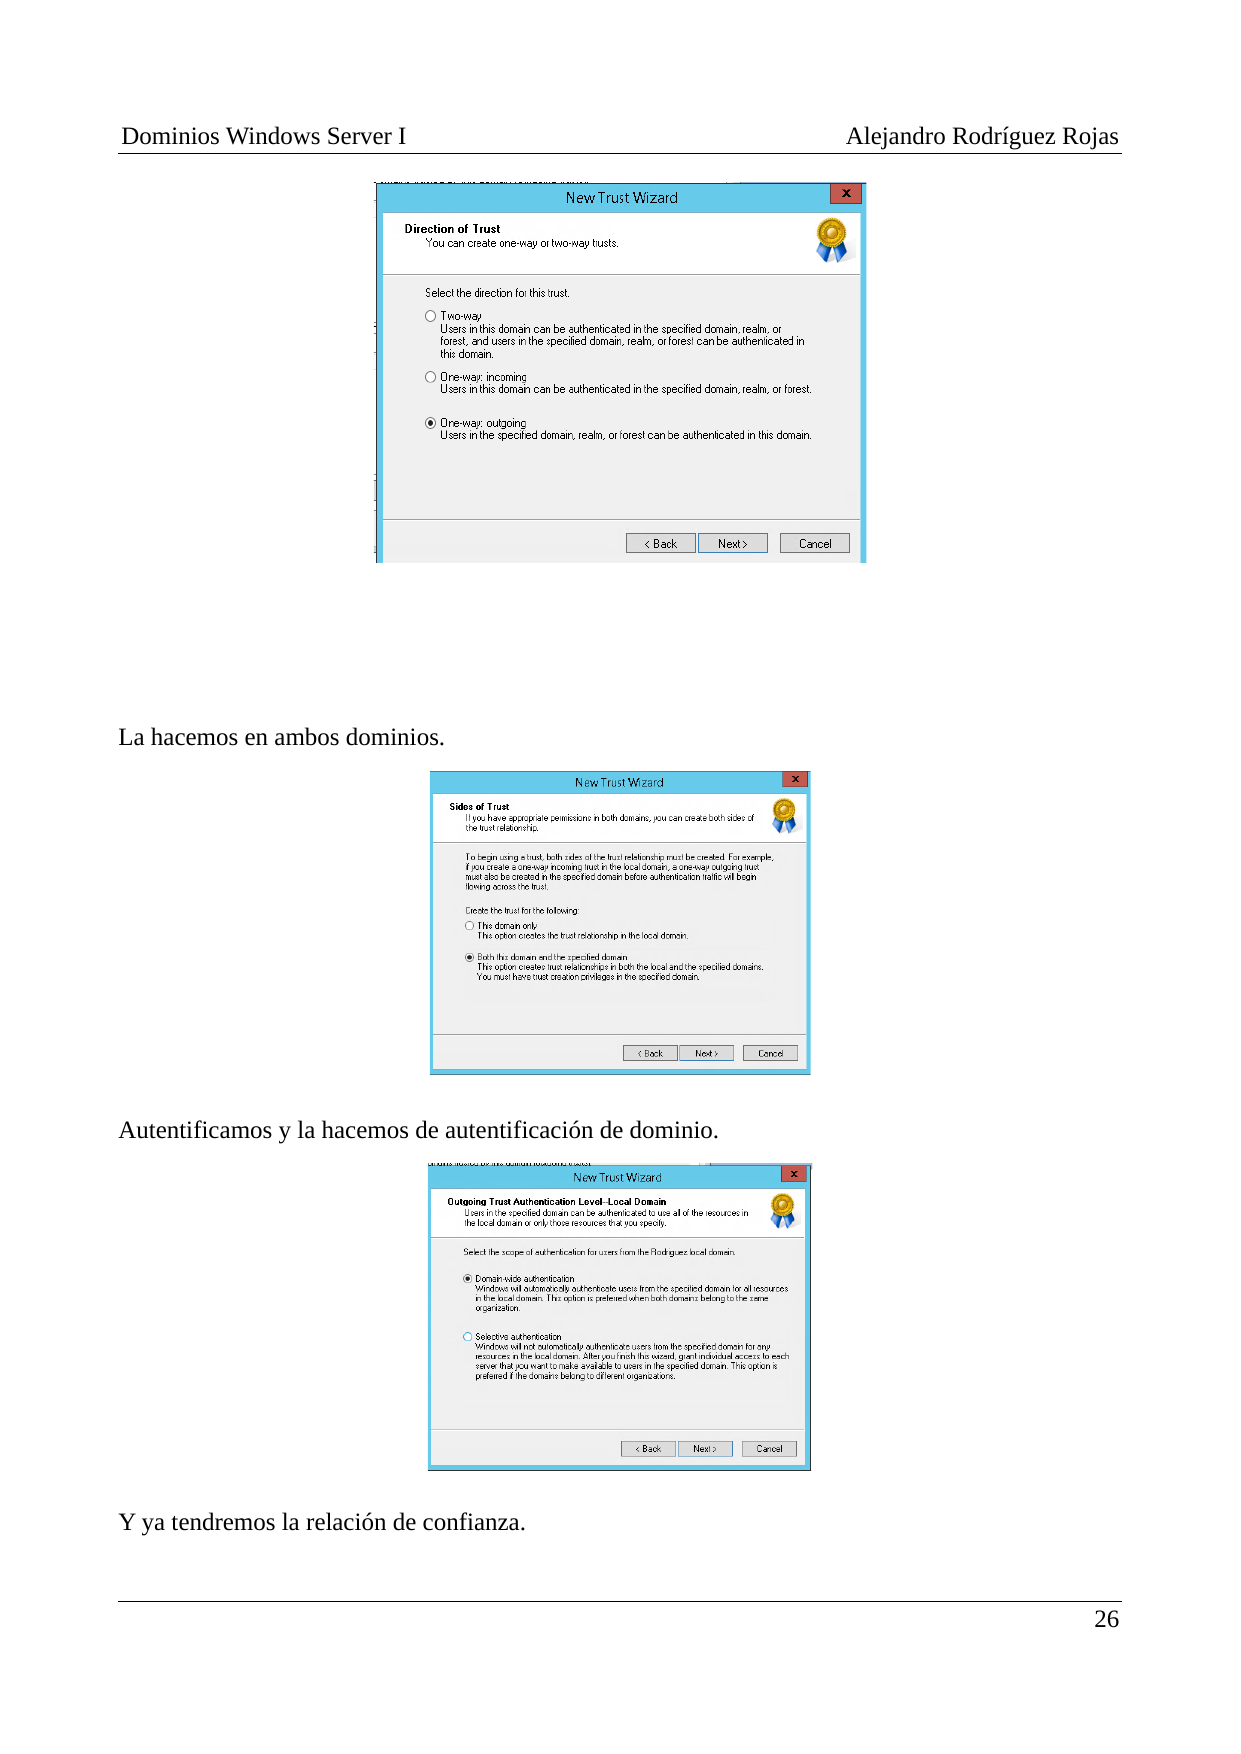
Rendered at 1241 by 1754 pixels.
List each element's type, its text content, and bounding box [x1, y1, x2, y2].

picture [634, 771, 811, 1075]
text Autentificamos y la hacemos de autentificación de dominio. [118, 1115, 1122, 1143]
picture [635, 1163, 813, 1471]
text La hacemos en ambos dominios. [118, 722, 1122, 751]
text Y ya tendremos la relación de confianza. [118, 1507, 1122, 1536]
picture [636, 182, 867, 563]
